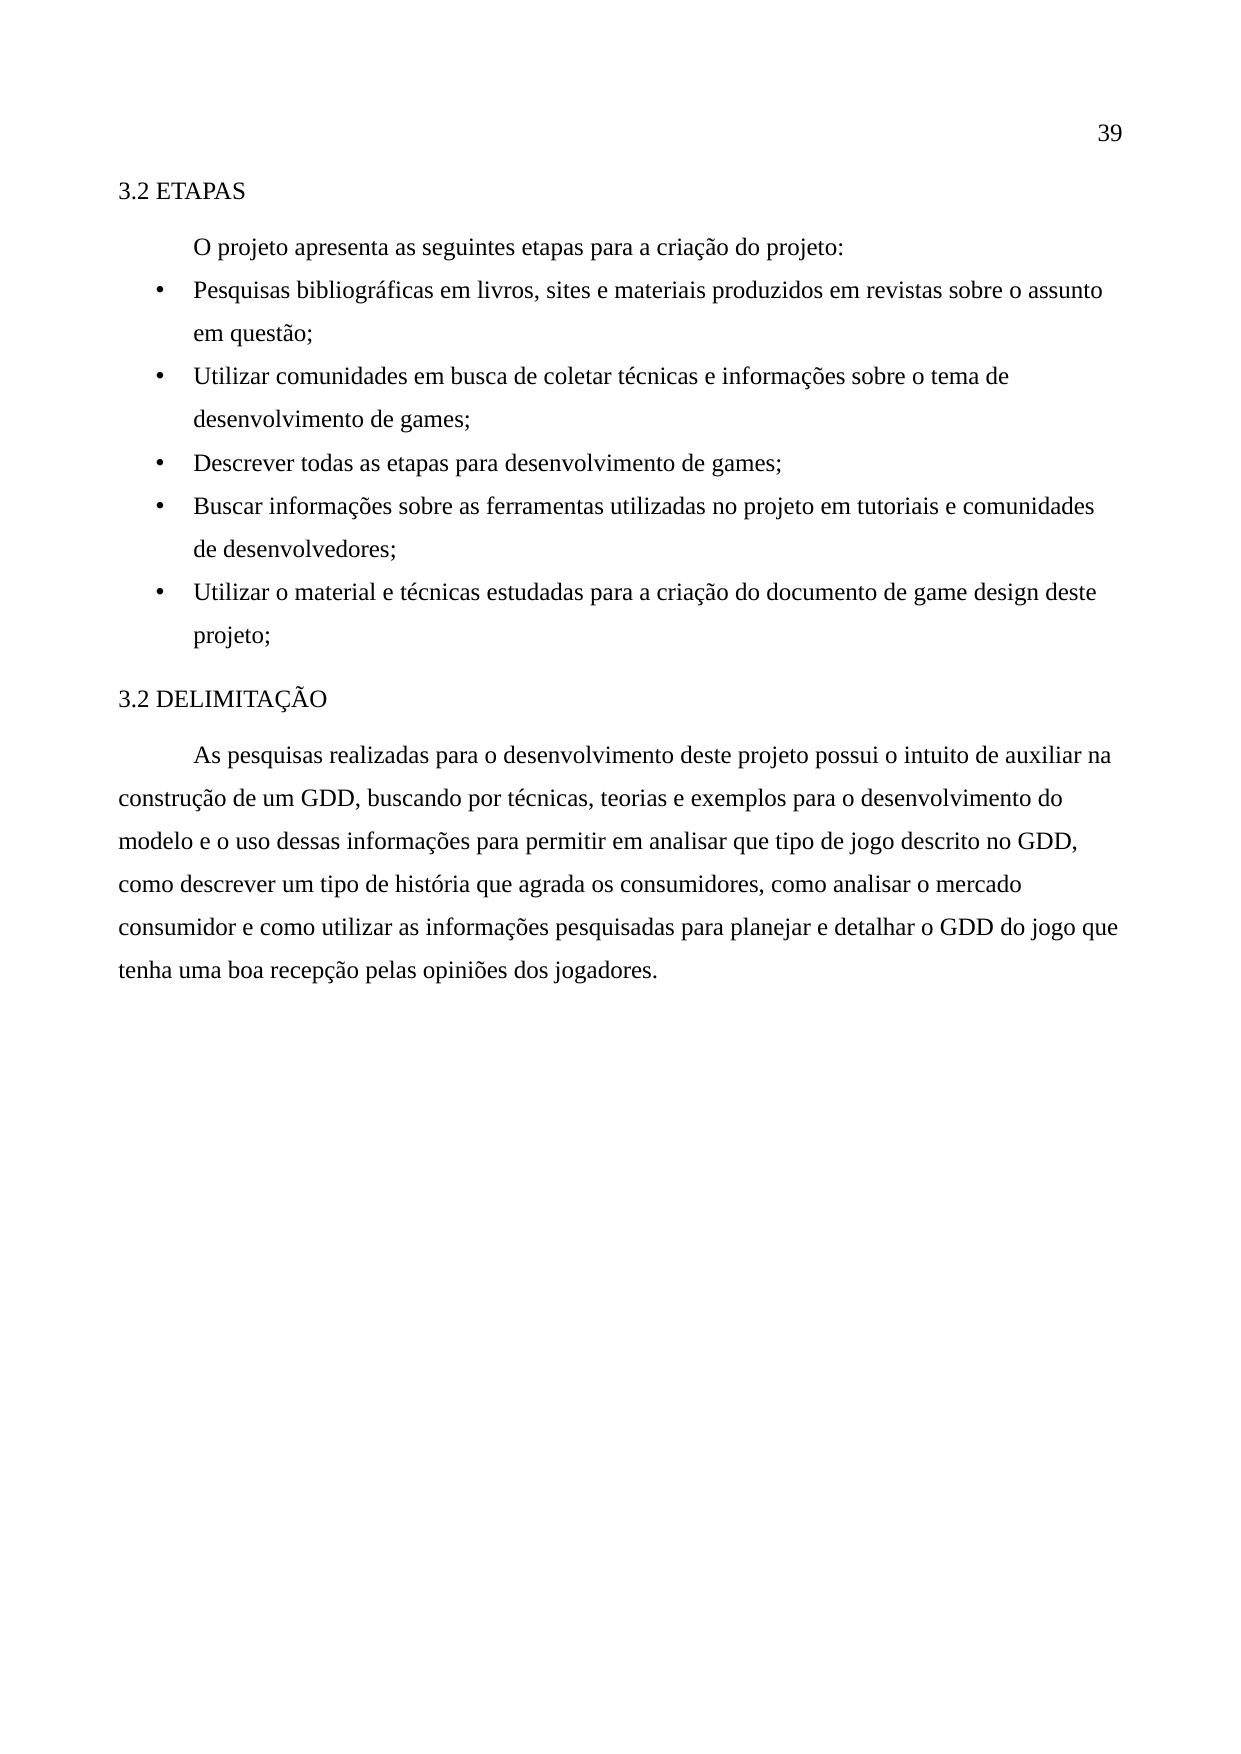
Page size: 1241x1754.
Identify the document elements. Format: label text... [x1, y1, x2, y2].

list Utilizar comunidades em busca de coletar técnicas e informações sobre o tema de desenvolvimento de games; [156, 361, 1122, 433]
text As pesquisas realizadas para o desenvolvimento deste projeto possui o intuito de auxiliar na construção de um GDD, buscando por técnicas, teorias e exemplos para o desenvolvimento do modelo e o uso dessas informações para permitir em analisar que tipo de jogo descrito no GDD, como descrever um tipo de história que agrada os consumidores, como analisar o mercado consumidor e como utilizar as informações pesquisadas para planejar e detalhar o GDD do jogo que tenha uma boa recepção pelas opiniões dos jogadores. [118, 740, 1122, 984]
subtitle 3.2 Delimitação [118, 684, 1122, 713]
list Utilizar o material e técnicas estudadas para a criação do documento de game design deste projeto; [156, 577, 1122, 649]
text O projeto apresenta as seguintes etapas para a criação do projeto: [118, 232, 1122, 261]
list Pesquisas bibliográficas em livros, sites e materiais produzidos em revistas sobre o assunto em questão; [156, 275, 1122, 347]
list Descrever todas as etapas para desenvolvimento de games; [156, 448, 1122, 476]
list Buscar informações sobre as ferramentas utilizadas no projeto em tutoriais e comunidades de desenvolvedores; [156, 491, 1122, 563]
subtitle 3.2 Etapas [118, 176, 1122, 205]
